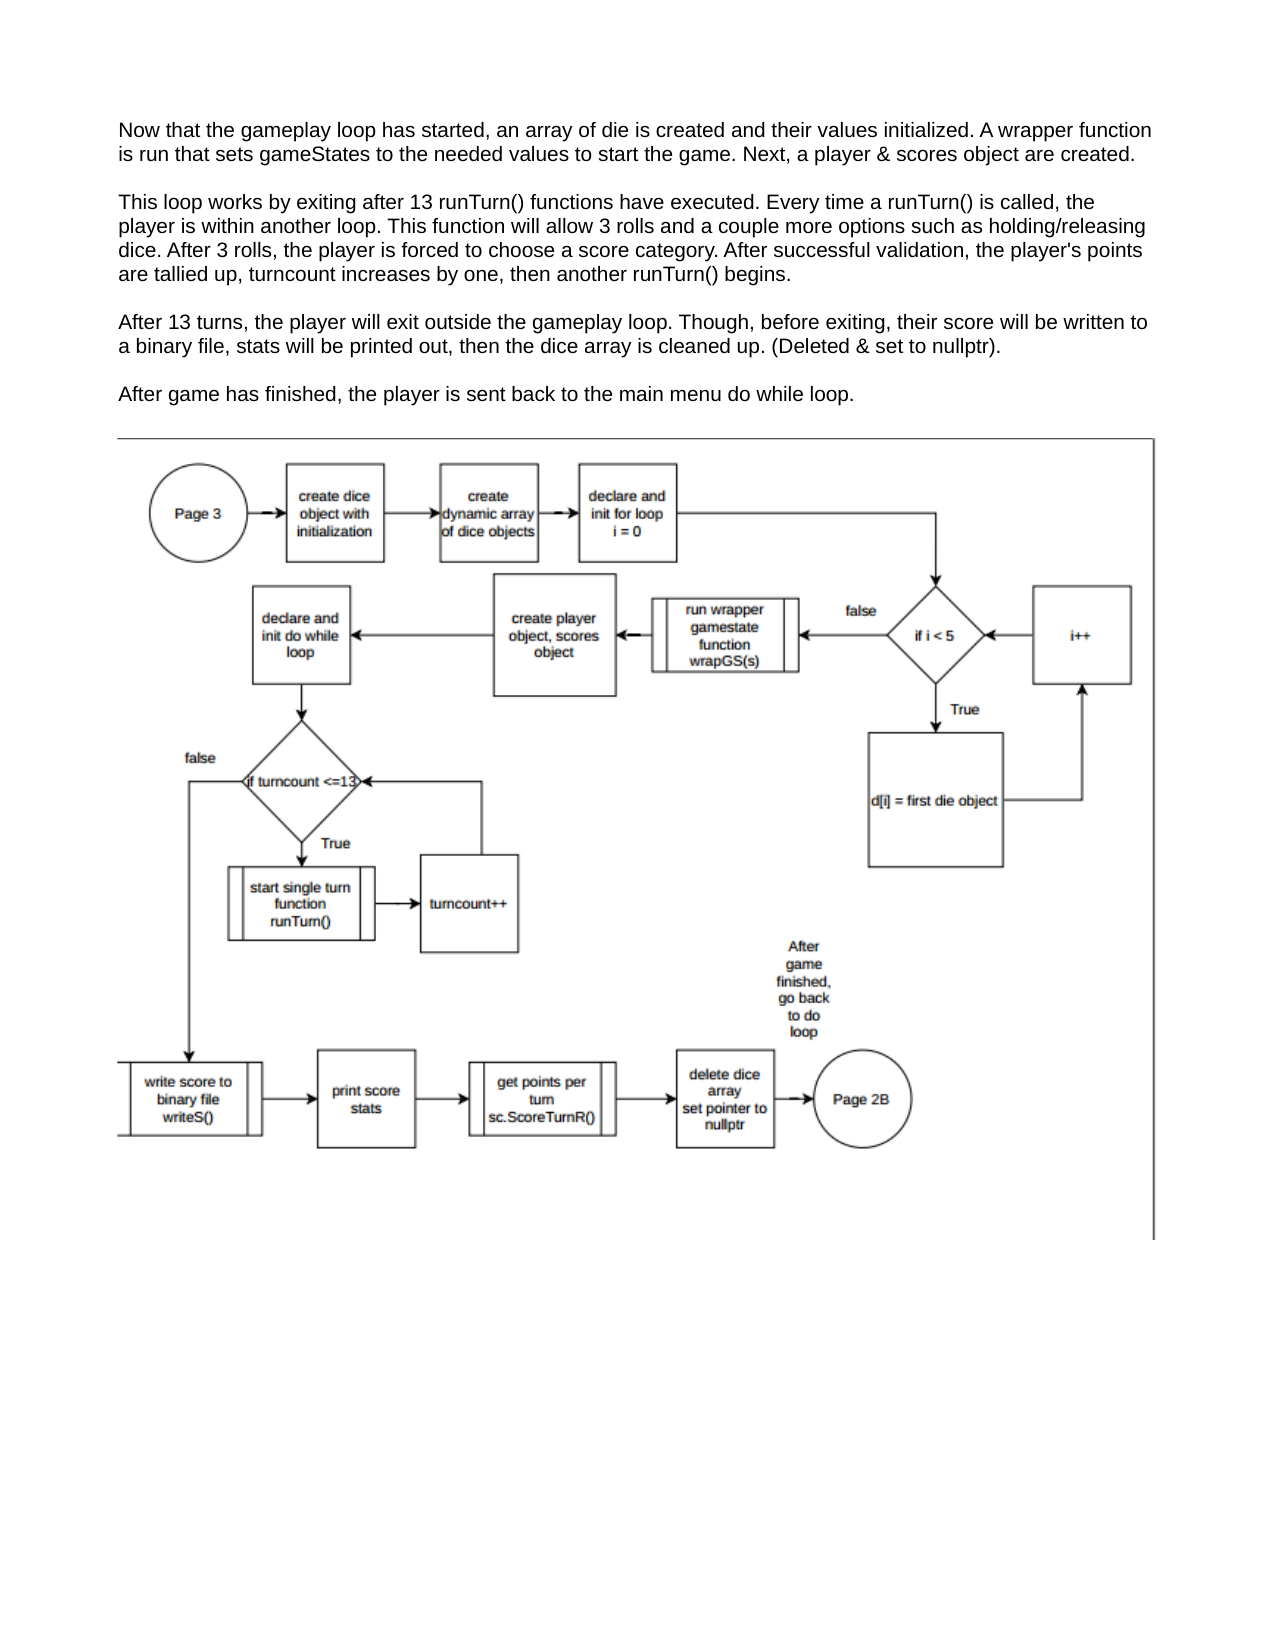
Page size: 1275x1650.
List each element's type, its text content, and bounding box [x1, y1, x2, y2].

text Now that the gameplay loop has started, an array of die is created and their values initialized. A wrapper function is run that sets gameStates to the needed values to start the game. Next, a player & scores object are created. This loop works by exiting after 13 runTurn() functions have executed. Every time a runTurn() is called, the player is within another loop. This function will allow 3 rolls and a couple more options such as holding/releasing dice. After 3 rolls, the player is forced to choose a score category. After successful validation, the player's points are tallied up, turncount increases by one, then another runTurn() begins. [118, 118, 1157, 286]
text After game has finished, the player is sent back to the main menu do while loop. [118, 382, 1157, 406]
text After 13 turns, the player will exit outside the gameplay loop. Though, before exiting, their score will be written to a binary file, stats will be printed out, then the dice array is cleaned up. (Deleted & set to nullptr). [118, 310, 1157, 358]
picture [117, 438, 1156, 1240]
